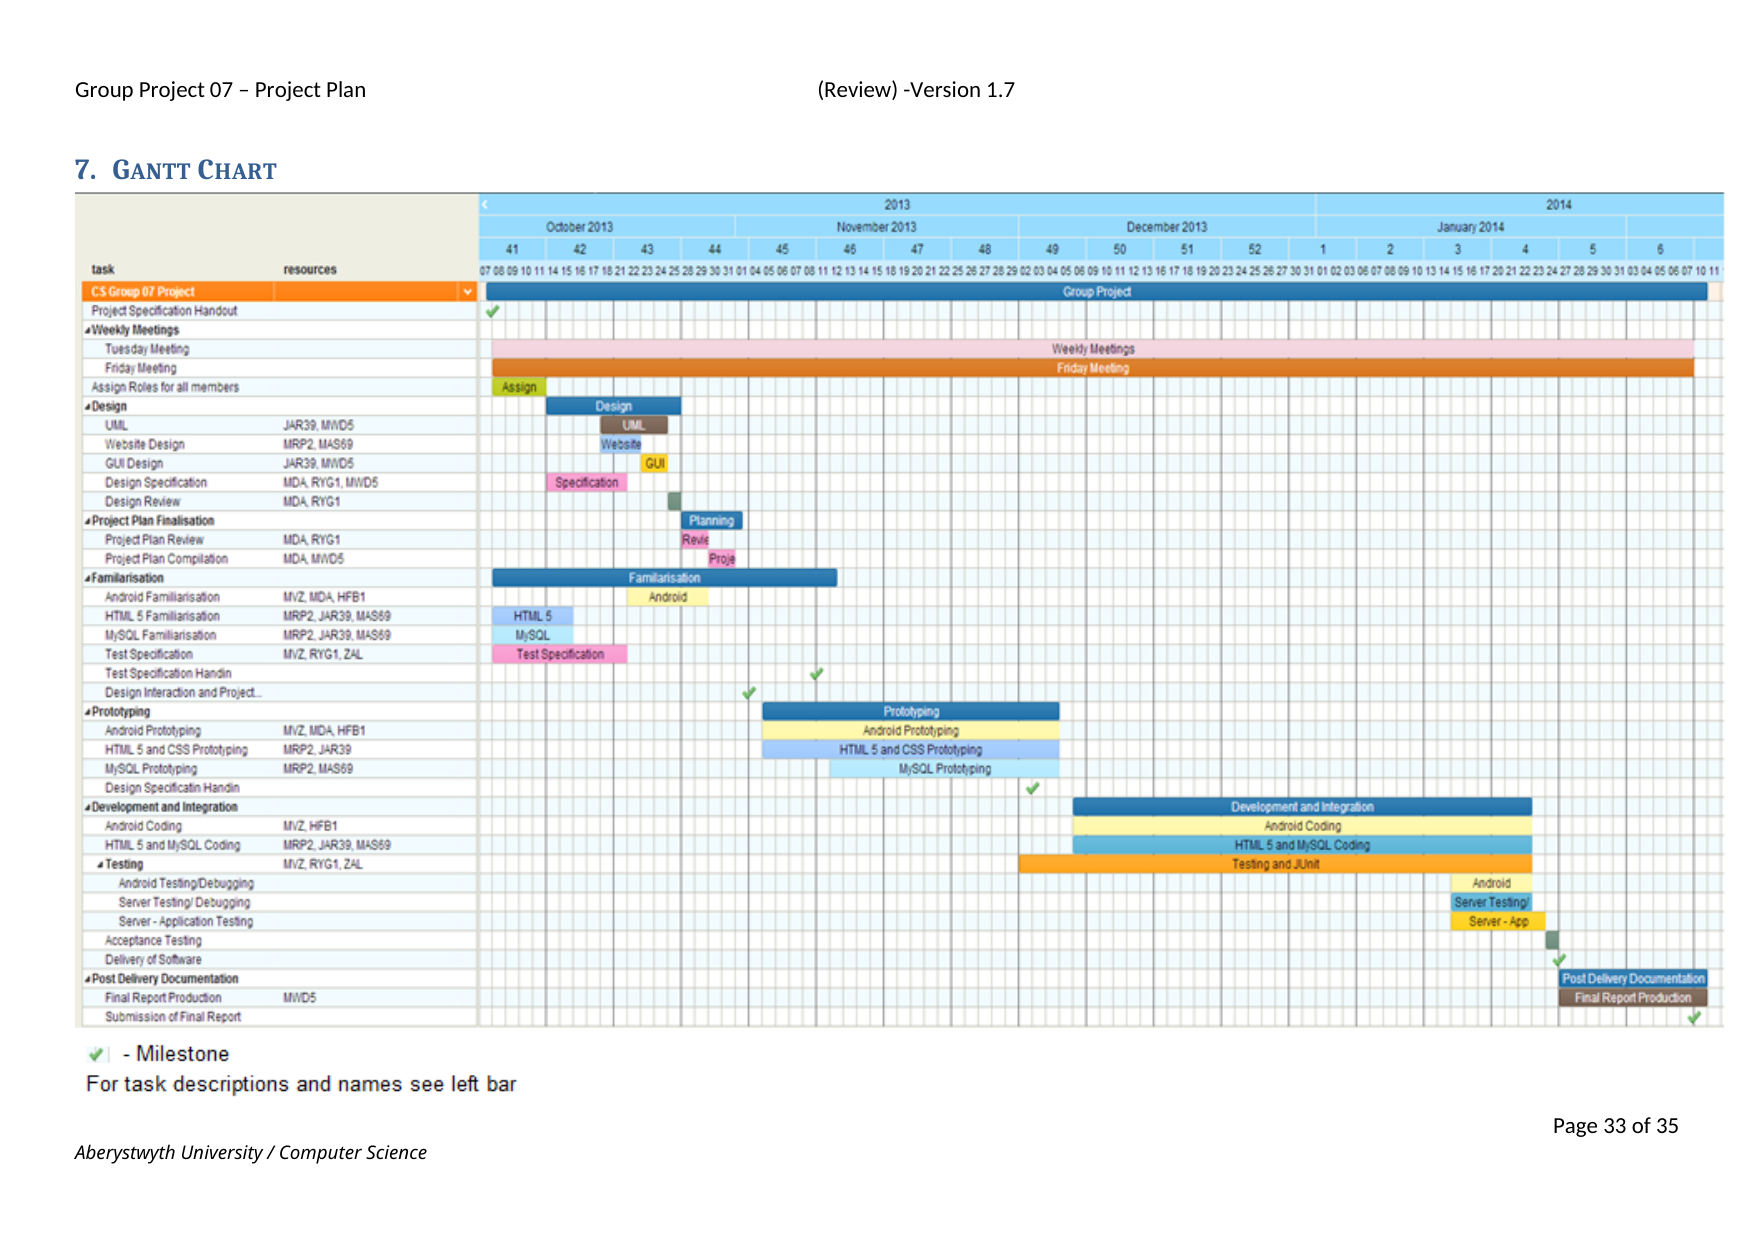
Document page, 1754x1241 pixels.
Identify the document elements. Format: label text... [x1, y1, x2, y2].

subtitle Gantt Chart [75, 153, 1679, 187]
